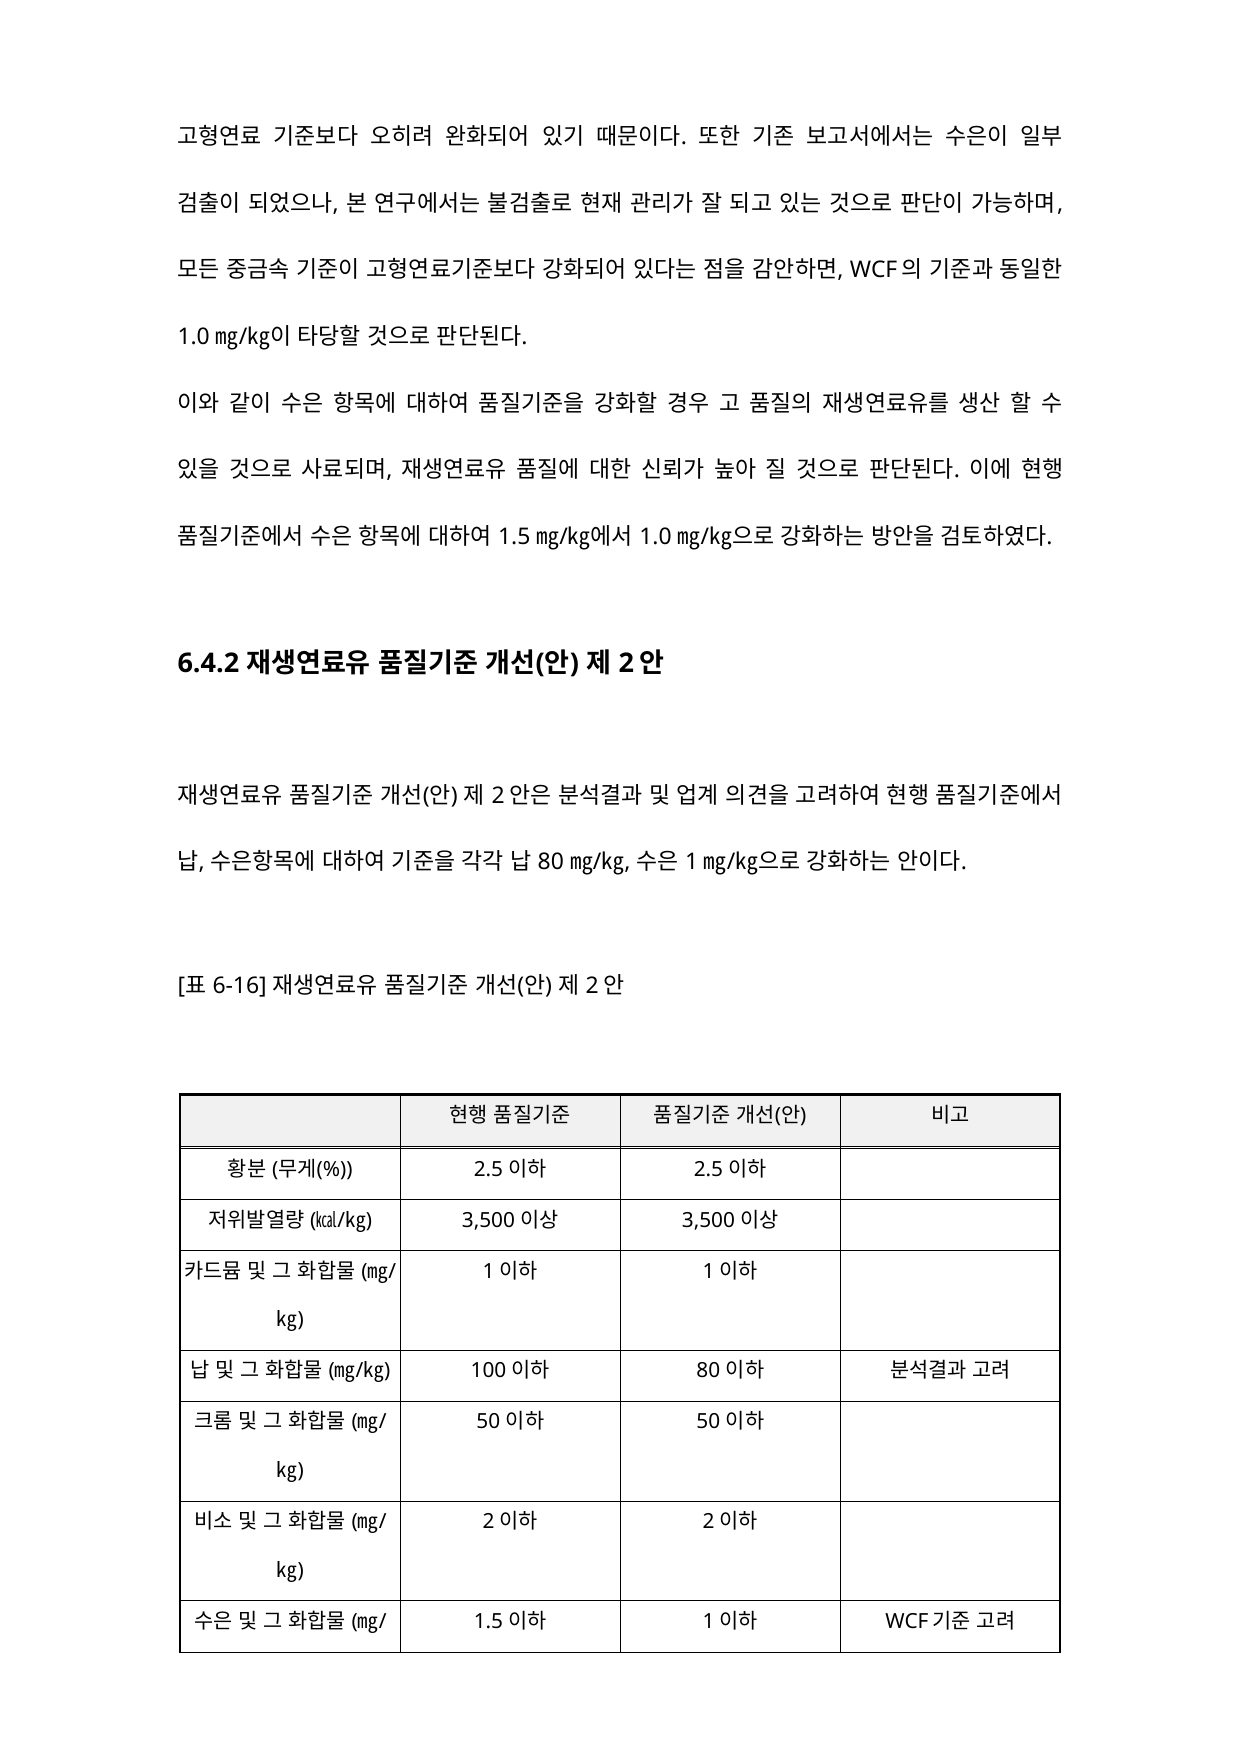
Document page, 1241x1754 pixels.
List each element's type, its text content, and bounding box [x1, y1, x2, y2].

table_header [181, 1096, 400, 1146]
table_cell 2.5 이하 [401, 1149, 620, 1199]
table_cell 50 이하 [401, 1402, 620, 1501]
table_cell 2 이하 [401, 1502, 620, 1600]
text [표 6-16] 재생연료유 품질기준 개선(안) 제 2안 [177, 967, 1063, 1000]
text 고형연료 기준보다 오히려 완화되어 있기 때문이다. 또한 기존 보고서에서는 수은이 일부 검출이 되었으나, 본 연구에서는 불검출로 현재 관리가 잘 되고 있는 것으로 판단이 가능하며, 모든 중금속 기준이 고형연료기준보다 강화되어 있다는 점을 감안하면, WCF의 기준과 동일한 1.0 ㎎/㎏이 타당할 것으로 판단된다. [177, 118, 1063, 351]
text 6.4.2 재생연료유 품질기준 개선(안) 제 2안 [177, 641, 1063, 680]
table_cell 50 이하 [621, 1402, 840, 1501]
table_cell 분석결과 고려 [841, 1351, 1059, 1401]
table_cell 3,500 이상 [401, 1200, 620, 1250]
table_cell 1.5 이하 [401, 1601, 620, 1651]
table_cell 카드뮴 및 그 화합물 (㎎/㎏) [181, 1251, 400, 1350]
table_cell [841, 1200, 1059, 1250]
table_cell [841, 1149, 1059, 1199]
table_cell [841, 1502, 1059, 1600]
table_cell 비소 및 그 화합물 (㎎/㎏) [181, 1502, 400, 1600]
table_cell WCF기준 고려 [841, 1601, 1059, 1651]
table_cell [841, 1402, 1059, 1501]
table_cell [841, 1251, 1059, 1350]
table_cell 저위발열량 (㎉/㎏) [181, 1200, 400, 1250]
table_cell 2 이하 [621, 1502, 840, 1600]
table_cell 2.5 이하 [621, 1149, 840, 1199]
table_cell 80 이하 [621, 1351, 840, 1401]
table_cell 크롬 및 그 화합물 (㎎/㎏) [181, 1402, 400, 1501]
table_cell 1 이하 [621, 1601, 840, 1651]
table_header 현행 품질기준 [401, 1096, 620, 1146]
table_cell 3,500 이상 [621, 1200, 840, 1250]
table_header 품질기준 개선(안) [621, 1096, 840, 1146]
text 재생연료유 품질기준 개선(안) 제 2안은 분석결과 및 업계 의견을 고려하여 현행 품질기준에서 납, 수은항목에 대하여 기준을 각각 납 80 ㎎/㎏, 수은 1 ㎎/㎏으로 강화하는 안이다. [177, 777, 1063, 877]
text 이와 같이 수은 항목에 대하여 품질기준을 강화할 경우 고 품질의 재생연료유를 생산 할 수 있을 것으로 사료되며, 재생연료유 품질에 대한 신뢰가 높아 질 것으로 판단된다. 이에 현행 품질기준에서 수은 항목에 대하여 1.5 ㎎/㎏에서 1.0 ㎎/㎏으로 강화하는 방안을 검토하였다. [177, 384, 1063, 551]
table_header 비고 [841, 1096, 1059, 1146]
table_cell 황분 (무게(%)) [181, 1149, 400, 1199]
table_cell 100 이하 [401, 1351, 620, 1401]
table_cell 1 이하 [401, 1251, 620, 1350]
table_cell 납 및 그 화합물 (㎎/㎏) [181, 1351, 400, 1401]
table_cell 수은 및 그 화합물 (㎎/ [181, 1601, 400, 1651]
table_cell 1 이하 [621, 1251, 840, 1350]
